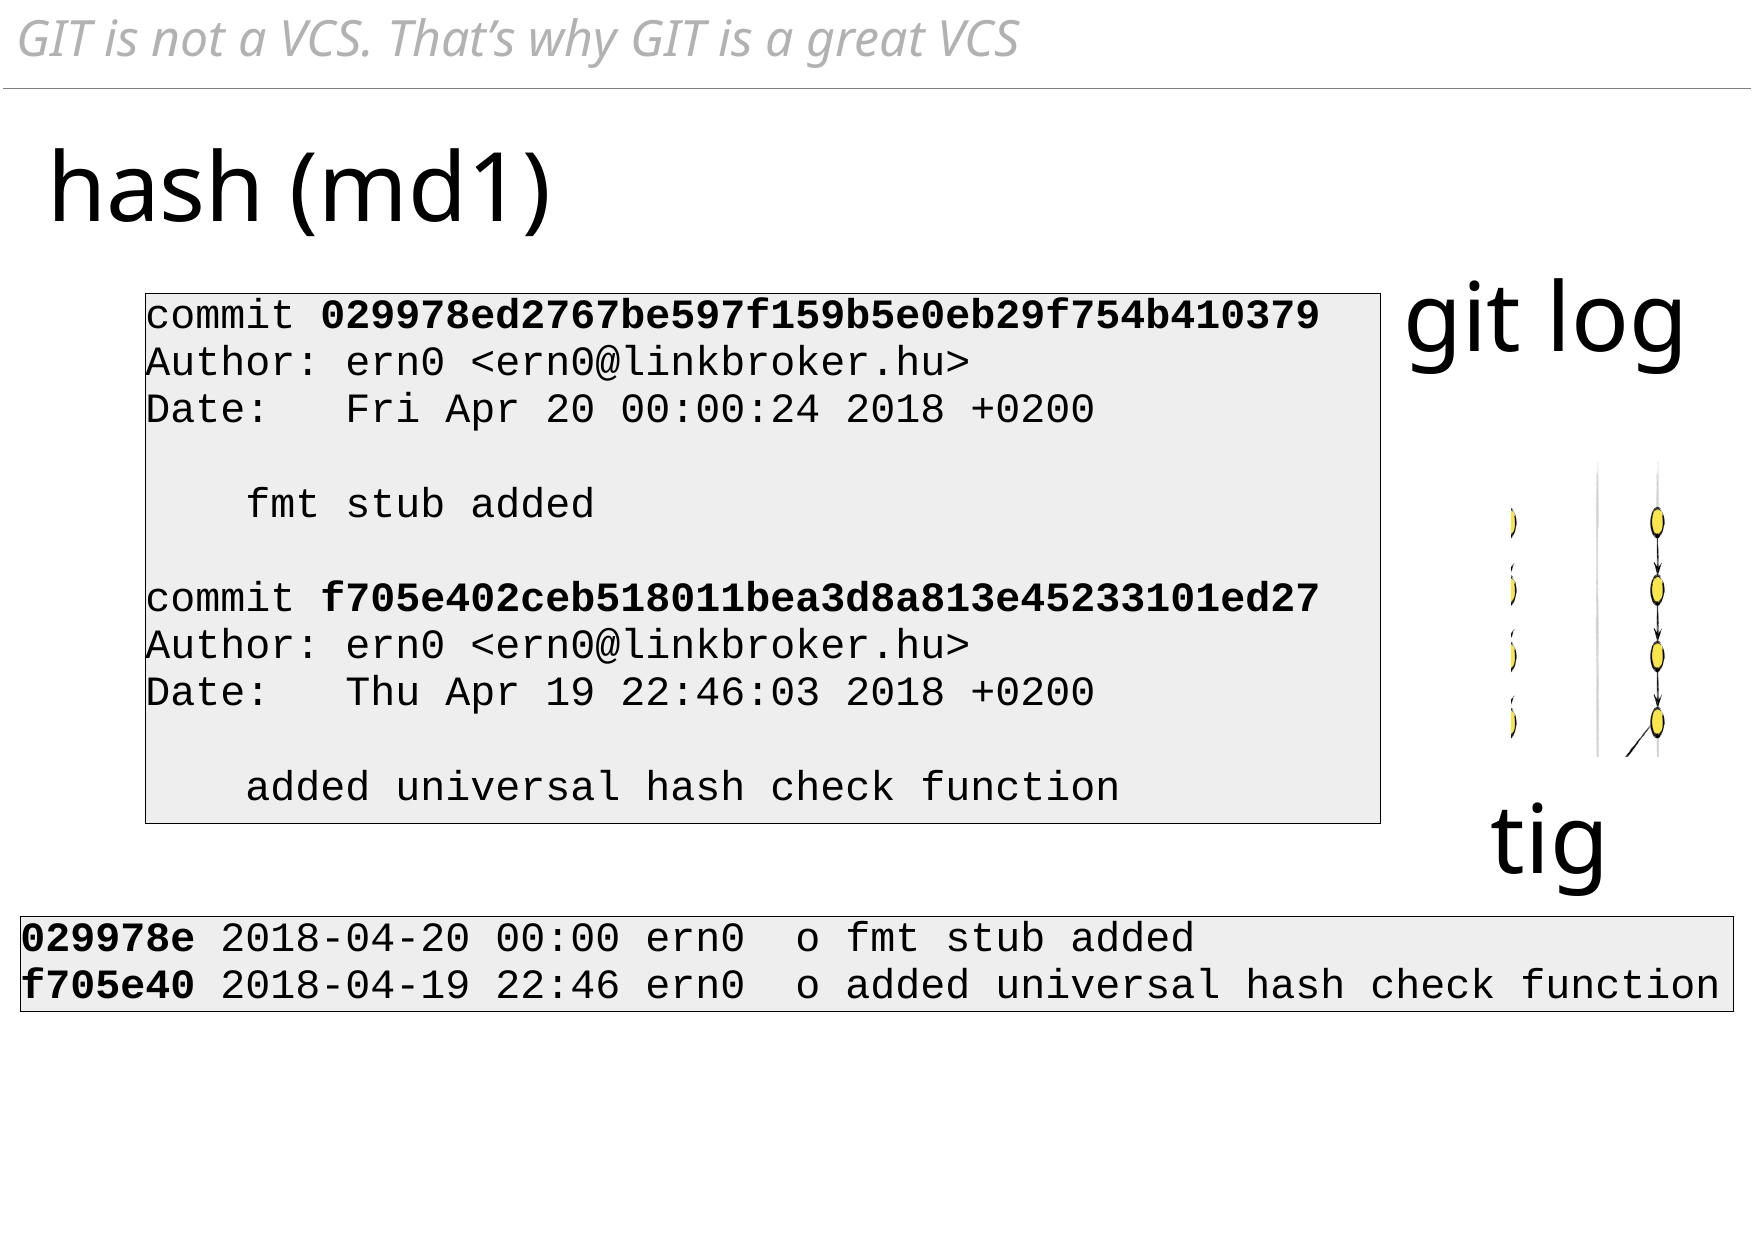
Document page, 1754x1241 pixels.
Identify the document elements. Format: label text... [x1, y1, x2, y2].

text git log [3, 249, 1751, 379]
text hash (md1) [3, 118, 1751, 249]
picture [1663, 432, 1682, 757]
text tig [3, 771, 1751, 902]
